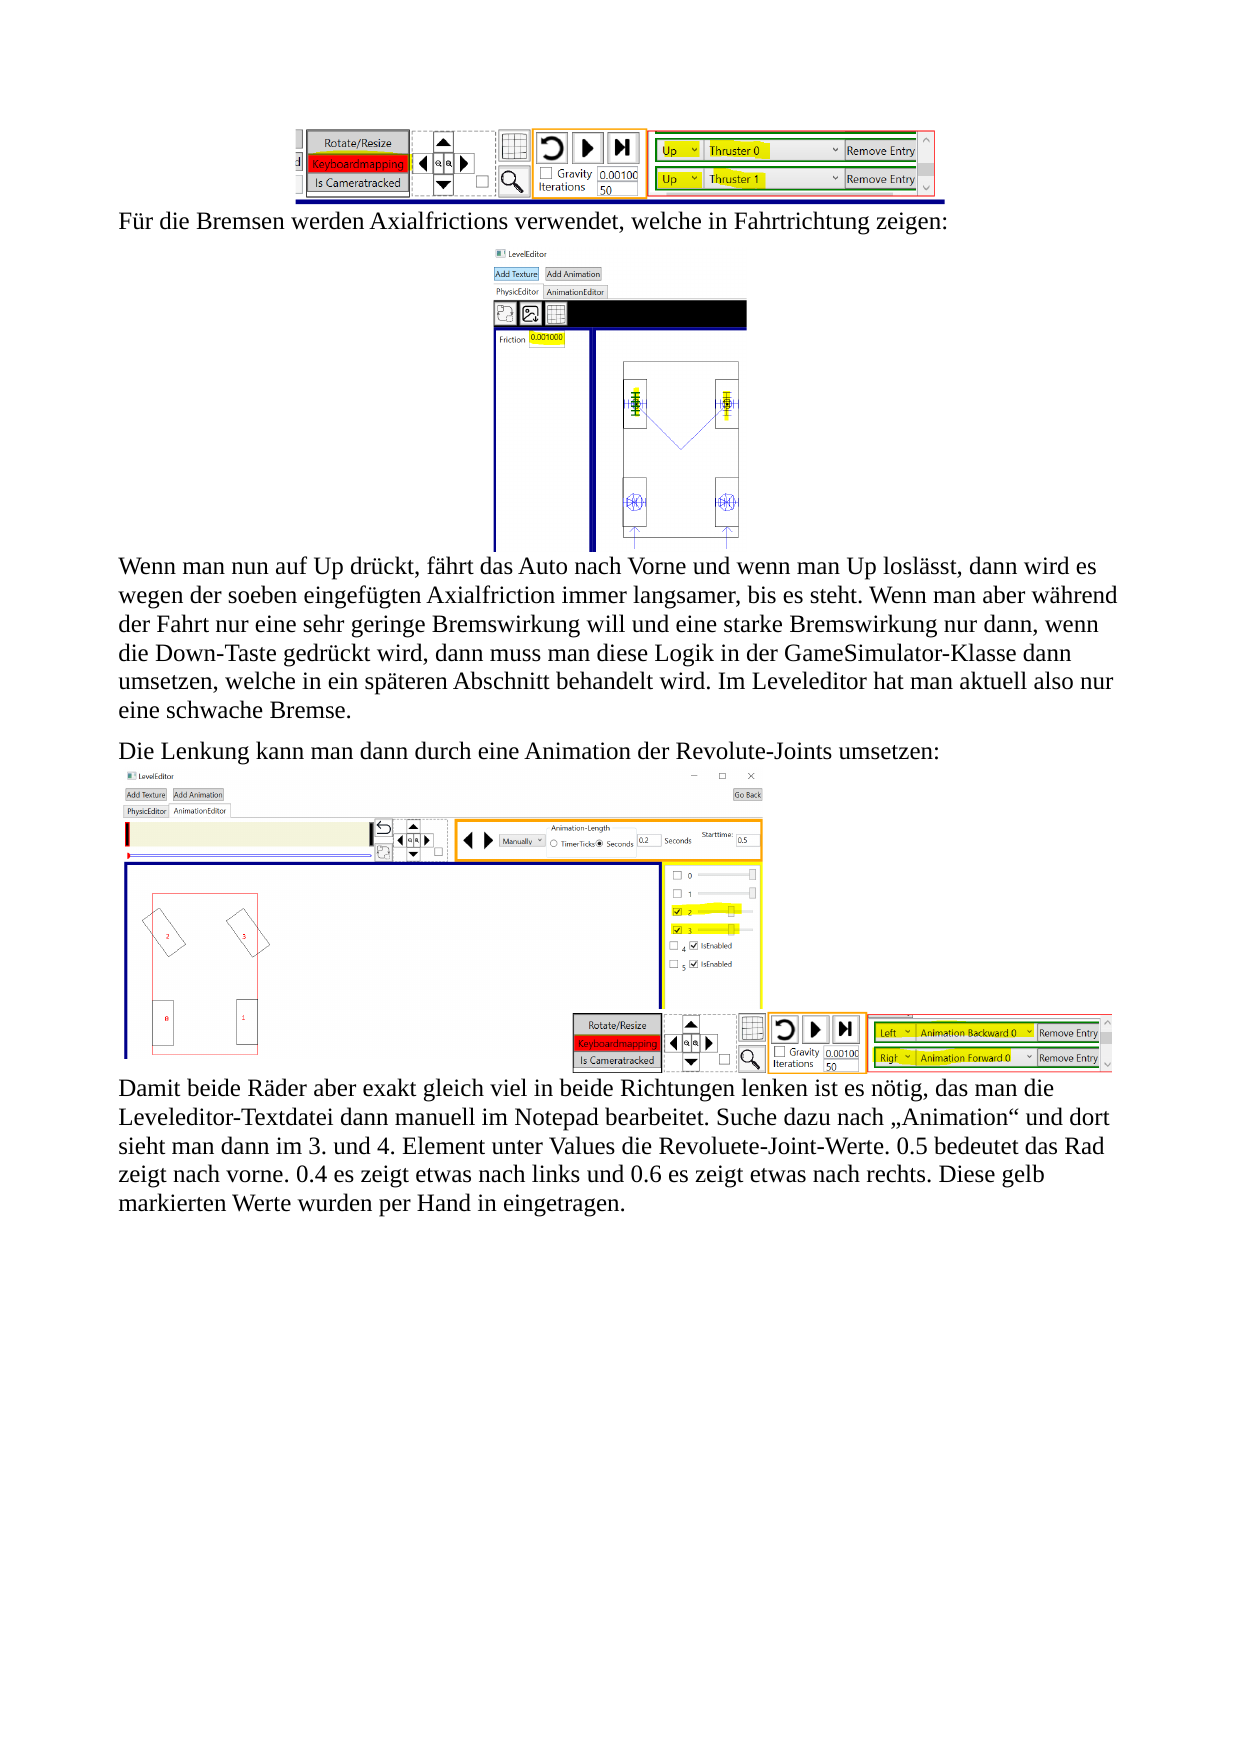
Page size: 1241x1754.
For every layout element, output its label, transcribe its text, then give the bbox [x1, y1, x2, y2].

text Die Lenkung kann man dann durch eine Animation der Revolute-Joints umsetzen: [118, 736, 1122, 765]
picture [123, 767, 1112, 1074]
text Damit beide Räder aber exakt gleich viel in beide Richtungen lenken ist es nötig, das man die Leveleditor-Textdatei dann manuell im Notepad bearbeitet. Suche dazu nach „Animation“ und dort sieht man dann im 3. und 4. Element unter Values die Revoluete-Joint-Werte. 0.5 bedeutet das Rad zeigt nach vorne. 0.4 es zeigt etwas nach links und 0.6 es zeigt etwas nach rechts. Diese gelb markierten Werte wurden per Hand in eingetragen. [118, 778, 1122, 1217]
text Für die Bremsen werden Axialfrictions verwendet, welche in Fahrtrichtung zeigen: [118, 118, 1122, 234]
picture [295, 118, 945, 206]
picture [493, 247, 747, 552]
text Wenn man nun auf Up drückt, fährt das Auto nach Vorne und wenn man Up loslässt, dann wird es wegen der soeben eingefügten Axialfriction immer langsamer, bis es steht. Wenn man aber während der Fahrt nur eine sehr geringe Bremswirkung will und eine starke Bremswirkung nur dann, wenn die Down-Taste gedrückt wird, dann muss man diese Logik in der GameSimulator-Klasse dann umsetzen, welche in ein späteren Abschnitt behandelt wird. Im Leveleditor hat man aktuell also nur eine schwache Bremse. [118, 247, 1122, 724]
